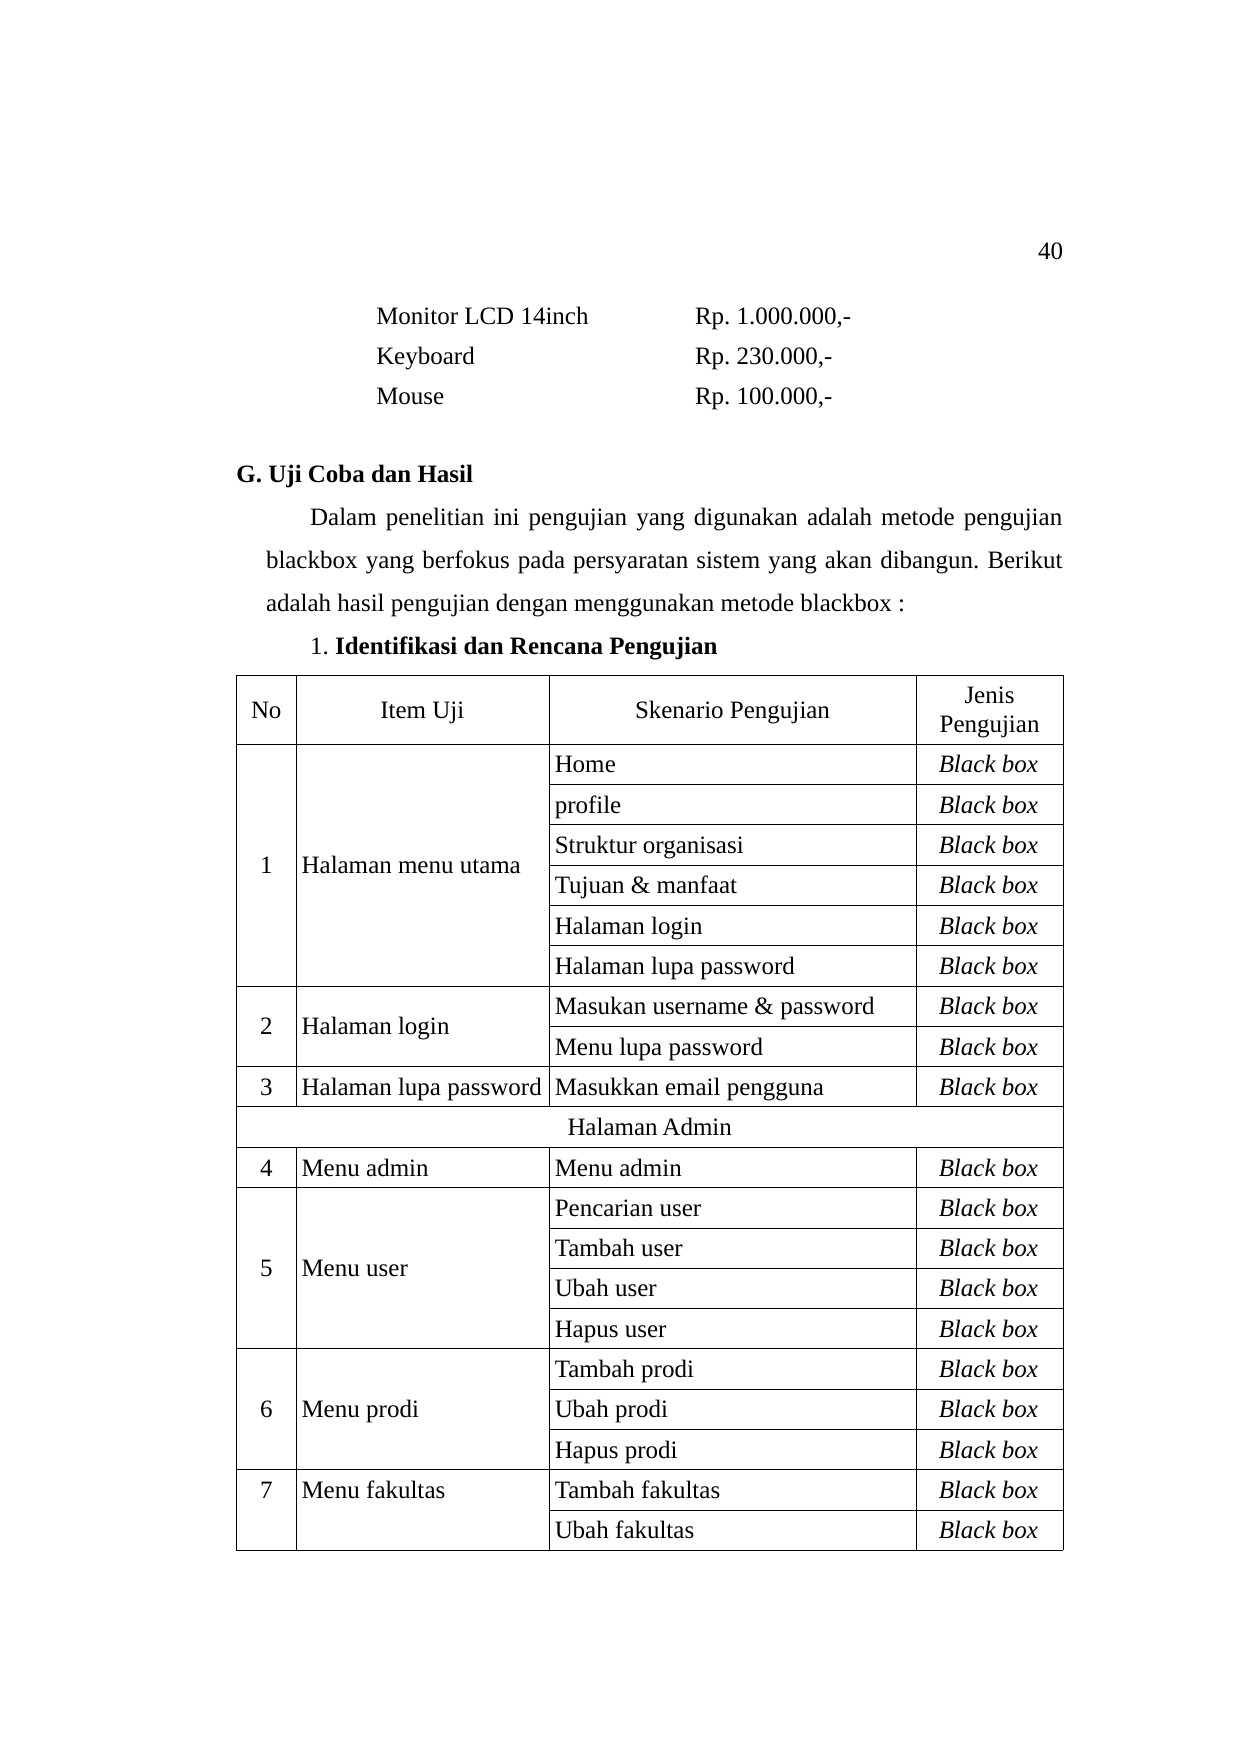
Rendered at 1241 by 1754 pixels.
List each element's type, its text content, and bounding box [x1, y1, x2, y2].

table_cell Black box [917, 1188, 1063, 1227]
table_cell Black box [917, 1027, 1063, 1066]
table_cell Halaman login [297, 987, 549, 1066]
table_cell Halaman Admin [237, 1107, 1063, 1147]
table_cell 5 [237, 1188, 296, 1348]
table_cell Black box [917, 745, 1063, 784]
table_cell Black box [917, 1067, 1063, 1106]
table_cell Ubah user [550, 1269, 916, 1308]
table_cell Black box [917, 785, 1063, 824]
table_cell Black box [917, 1390, 1063, 1429]
table_cell Rp. 230.000,- [689, 335, 902, 376]
table_cell Black box [917, 1148, 1063, 1187]
table_cell Masukkan email pengguna [550, 1067, 916, 1106]
table_cell 1 [237, 745, 296, 986]
table_header Jenis Pengujian [917, 676, 1063, 744]
table_cell Black box [917, 1229, 1063, 1268]
table_cell Halaman login [550, 906, 916, 945]
table_header Item Uji [297, 676, 549, 744]
table_cell Hapus user [550, 1309, 916, 1348]
table_cell 7 [237, 1470, 296, 1550]
list 1. Identifikasi dan Rencana Pengujian [266, 631, 1063, 660]
table_cell Tambah prodi [550, 1349, 916, 1389]
table_cell Halaman lupa password [297, 1067, 549, 1106]
table_cell [672, 376, 689, 416]
table_cell Black box [917, 1349, 1063, 1389]
table_cell Halaman lupa password [550, 946, 916, 986]
table_cell Menu admin [297, 1148, 549, 1187]
table_cell Keyboard [370, 335, 672, 376]
table_cell Tambah fakultas [550, 1470, 916, 1509]
table_cell Mouse [370, 376, 672, 416]
table_cell Pencarian user [550, 1188, 916, 1227]
table_cell Ubah prodi [550, 1390, 916, 1429]
table_cell Menu fakultas [297, 1470, 549, 1550]
table_cell [672, 295, 689, 335]
text G. Uji Coba dan Hasil [236, 459, 1063, 488]
text Dalam penelitian ini pengujian yang digunakan adalah metode pengujian blackbox yang berfokus pada persyaratan sistem yang akan dibangun. Berikut adalah hasil pengujian dengan menggunakan metode blackbox : [266, 502, 1063, 617]
table_cell Masukan username & password [550, 987, 916, 1026]
table_cell Menu lupa password [550, 1027, 916, 1066]
table_cell Tujuan & manfaat [550, 866, 916, 905]
table_cell Struktur organisasi [550, 825, 916, 864]
table_cell 6 [237, 1349, 296, 1469]
table_cell Halaman menu utama [297, 745, 549, 986]
table_cell Ubah fakultas [550, 1511, 916, 1550]
table_cell Tambah user [550, 1229, 916, 1268]
table_cell Black box [917, 1269, 1063, 1308]
table_cell Home [550, 745, 916, 784]
table_cell Menu prodi [297, 1349, 549, 1469]
table_cell Black box [917, 906, 1063, 945]
table_cell 4 [237, 1148, 296, 1187]
table_cell Black box [917, 1309, 1063, 1348]
table_cell Black box [917, 1511, 1063, 1550]
table_cell Monitor LCD 14inch [370, 295, 672, 335]
table_cell [672, 335, 689, 376]
table_cell Rp. 100.000,- [689, 376, 902, 416]
table_cell profile [550, 785, 916, 824]
table_cell Black box [917, 946, 1063, 986]
table_cell Hapus prodi [550, 1430, 916, 1469]
table_cell Black box [917, 1430, 1063, 1469]
table_cell Black box [917, 1470, 1063, 1509]
table_cell Rp. 1.000.000,- [689, 295, 902, 335]
table_header Skenario Pengujian [550, 676, 916, 744]
table_header No [237, 676, 296, 744]
table_cell 2 [237, 987, 296, 1066]
table_cell Menu admin [550, 1148, 916, 1187]
table_cell 3 [237, 1067, 296, 1106]
table_cell Black box [917, 987, 1063, 1026]
table_cell Black box [917, 866, 1063, 905]
table_cell Black box [917, 825, 1063, 864]
table_cell Menu user [297, 1188, 549, 1348]
